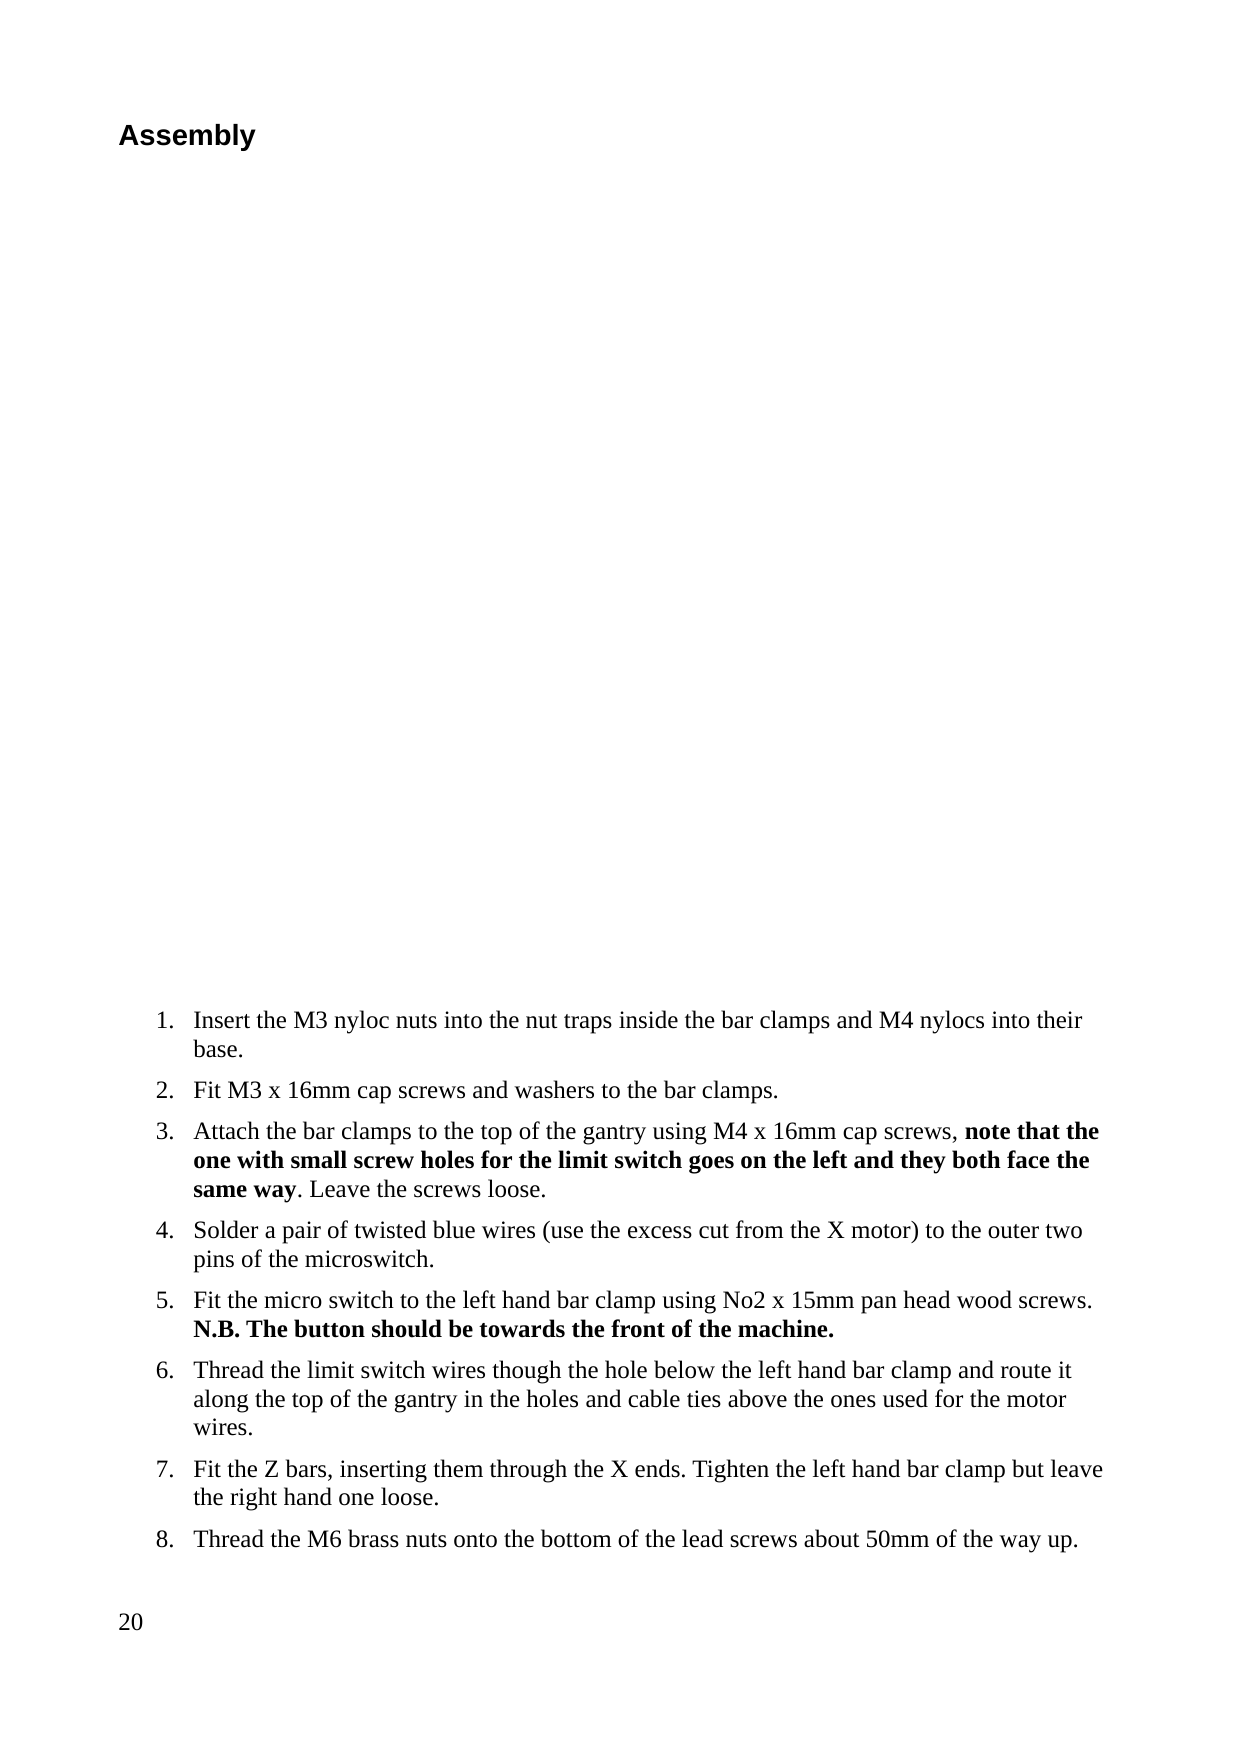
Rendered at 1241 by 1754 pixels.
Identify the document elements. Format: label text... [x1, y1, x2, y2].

list Fit M3 x 16mm cap screws and washers to the bar clamps. [156, 1075, 1122, 1104]
list Insert the M3 nyloc nuts into the nut traps inside the bar clamps and M4 nylocs into their base. [156, 1005, 1122, 1062]
list Attach the bar clamps to the top of the gantry using M4 x 16mm cap screws, note that the one with small screw holes for the limit switch goes on the left and they both face the same way. Leave the screws loose. [156, 1116, 1122, 1202]
list Fit the Z bars, inserting them through the X ends. Tighten the left hand bar clamp but leave the right hand one loose. [156, 1454, 1122, 1511]
subtitle Assembly [118, 118, 1122, 152]
list Thread the limit switch wires though the hole below the left hand bar clamp and route it along the top of the gantry in the holes and cable ties above the ones used for the motor wires. [156, 1355, 1122, 1441]
list Thread the M6 brass nuts onto the bottom of the lead screws about 50mm of the way up. [156, 1524, 1122, 1552]
list Solder a pair of twisted blue wires (use the excess cut from the X motor) to the outer two pins of the microswitch. [156, 1215, 1122, 1272]
list Fit the micro switch to the left hand bar clamp using No2 x 15mm pan head wood screws. N.B. The button should be towards the front of the machine. [156, 1285, 1122, 1342]
